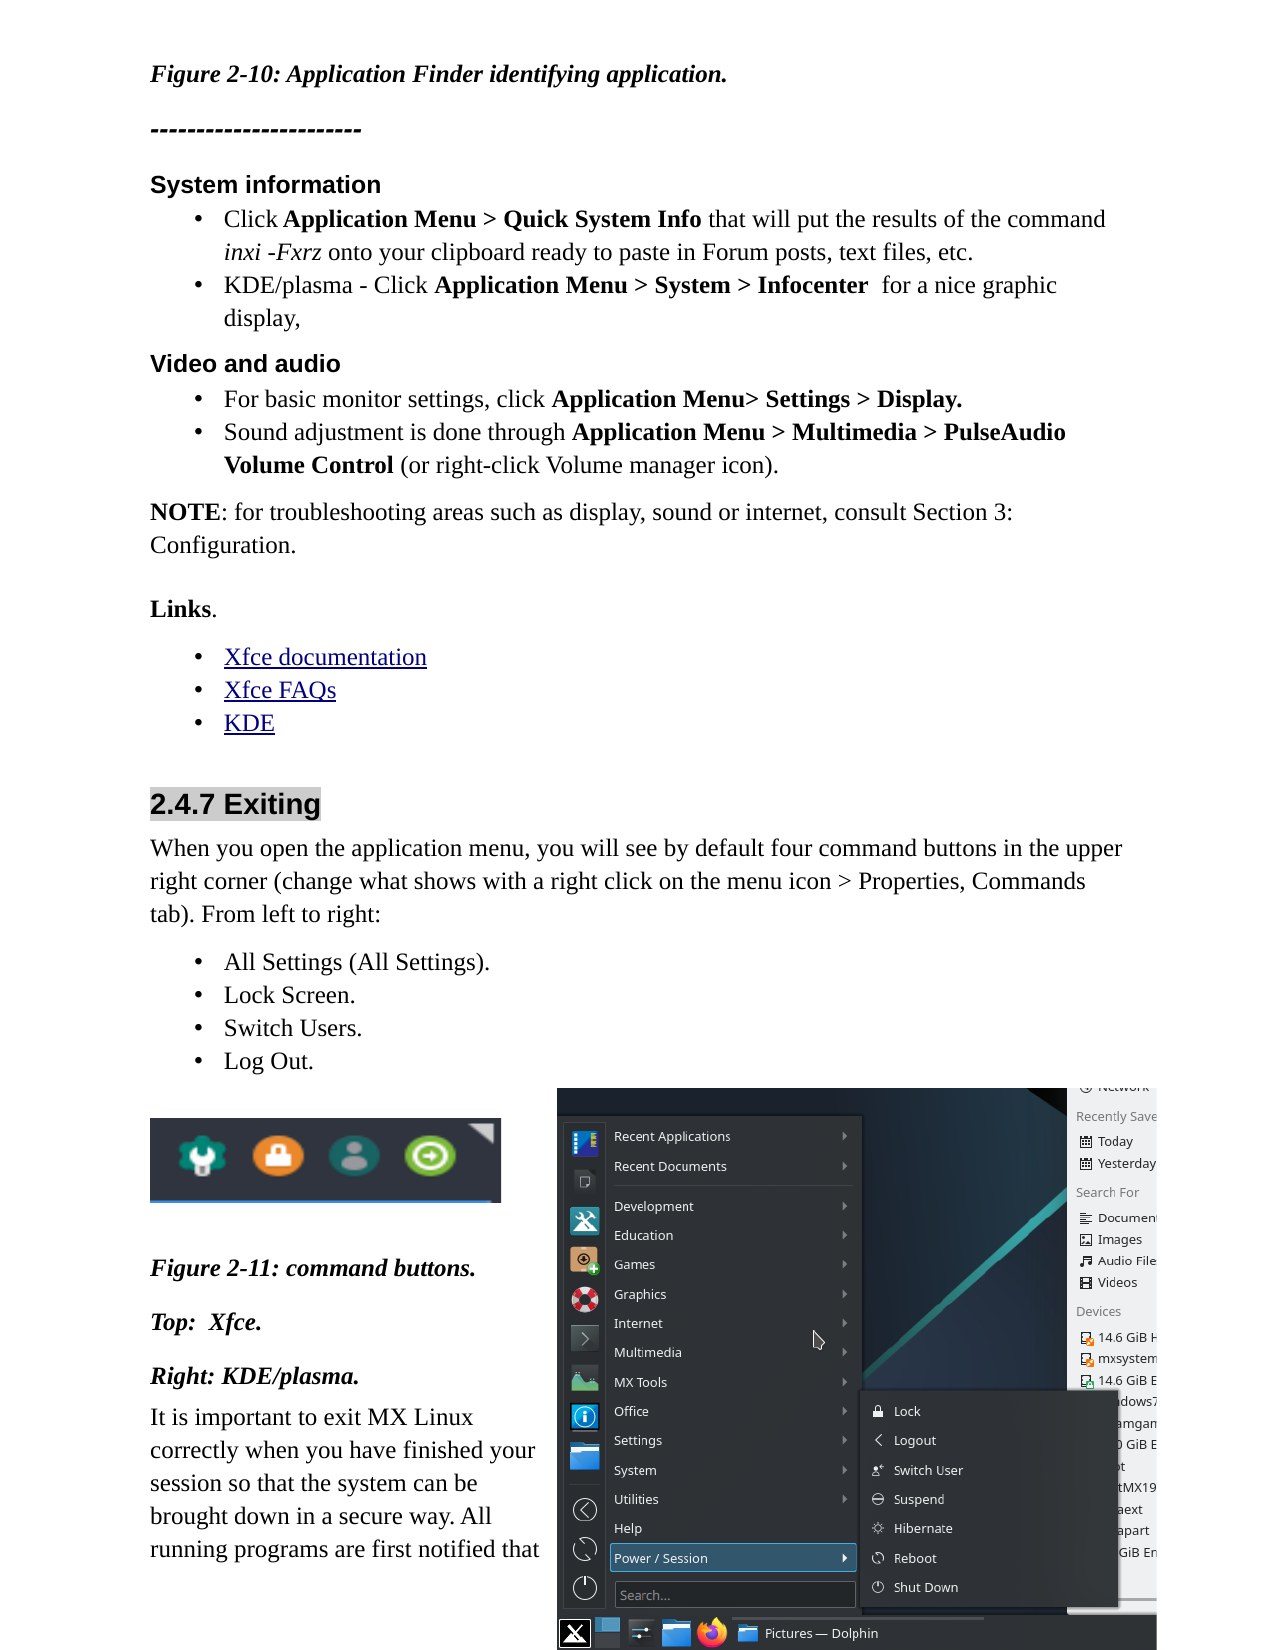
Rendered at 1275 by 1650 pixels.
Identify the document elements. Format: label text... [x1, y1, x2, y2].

text Top: Xfce. [150, 1307, 557, 1336]
list KDE/plasma - Click Application Menu > System > Infocenter for a nice graphic display, [194, 271, 1125, 332]
subtitle 2.4.7 Exiting [321, 787, 1125, 821]
subtitle Video and audio [150, 349, 1125, 378]
list Log Out. [194, 1046, 1125, 1074]
text Figure 2-11: command buttons. [150, 1253, 557, 1282]
picture [150, 1118, 502, 1203]
subtitle ----------------------- [150, 113, 1125, 145]
list Lock Screen. [194, 980, 1125, 1008]
text Right: KDE/plasma. [150, 1361, 557, 1390]
list For basic monitor settings, click Application Menu> Settings > Display. [194, 384, 1125, 413]
list KDE [194, 708, 1125, 737]
list Xfce FAQs [194, 675, 1125, 704]
text Links. [150, 594, 1125, 623]
text It is important to exit MX Linux correctly when you have finished your session so that the system can be brought down in a secure way. All running programs are first notified that [150, 1402, 557, 1563]
list All Settings (All Settings). [194, 947, 1125, 976]
list Xfce documentation [194, 642, 1125, 671]
picture [557, 1088, 1157, 1650]
text Figure 2-10: Application Finder identifying application. [150, 59, 1125, 88]
subtitle System information [150, 170, 1125, 198]
list Switch Users. [194, 1013, 1125, 1042]
text NOTE: for troubleshooting areas such as display, sound or internet, consult Section 3: Configuration. [150, 497, 1125, 559]
list Click Application Menu > Quick System Info that will put the results of the command inxi -Fxrz onto your clipboard ready to paste in Forum posts, text files, etc. [194, 204, 1125, 266]
list Sound adjustment is done through Application Menu > Multimedia > PulseAudio Volume Control (or right-click Volume manager icon). [194, 417, 1125, 479]
text When you open the application menu, you will see by default four command buttons in the upper right corner (change what shows with a right click on the menu icon > Properties, Commands tab). From left to right: [150, 833, 1125, 928]
